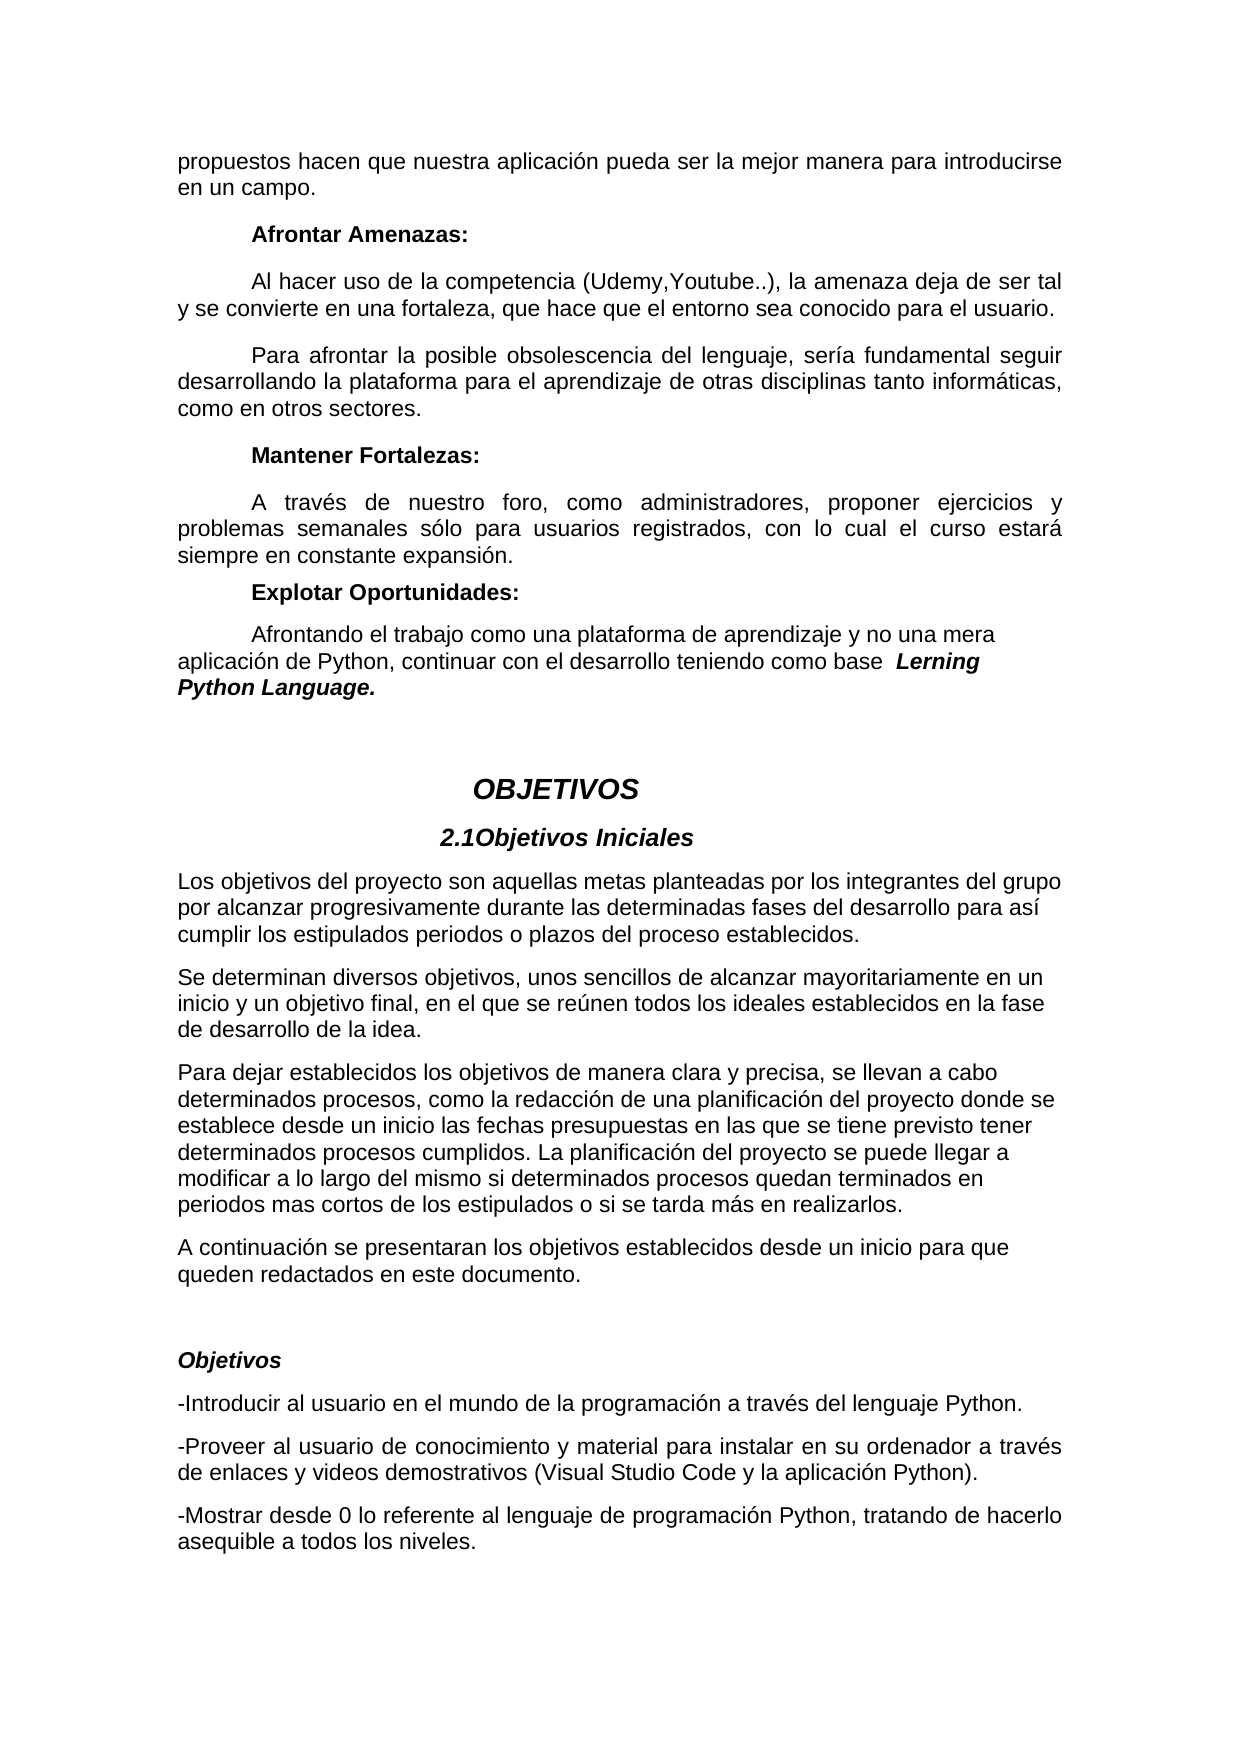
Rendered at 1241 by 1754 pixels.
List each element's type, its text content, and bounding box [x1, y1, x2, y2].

text OBJETIVOS [398, 772, 1063, 806]
text Para dejar establecidos los objetivos de manera clara y precisa, se llevan a cabo determinados procesos, como la redacción de una planificación del proyecto donde se establece desde un inicio las fechas presupuestas en las que se tiene previsto tener determinados procesos cumplidos. La planificación del proyecto se puede llegar a modificar a lo largo del mismo si determinados procesos quedan terminados en periodos mas cortos de los estipulados o si se tarda más en realizarlos. [177, 1059, 1063, 1217]
text -Introducir al usuario en el mundo de la programación a través del lenguaje Python. [177, 1389, 1063, 1416]
text Objetivos [177, 1347, 1063, 1373]
text propuestos hacen que nuestra aplicación pueda ser la mejor manera para introducirse en un campo. [177, 148, 1063, 200]
text -Proveer al usuario de conocimiento y material para instalar en su ordenador a través de enlaces y videos demostrativos (Visual Studio Code y la aplicación Python). [177, 1433, 1063, 1485]
text Se determinan diversos objetivos, unos sencillos de alcanzar mayoritariamente en un inicio y un objetivo final, en el que se reúnen todos los ideales establecidos en la fase de desarrollo de la idea. [177, 964, 1063, 1043]
text Afrontar Amenazas: [177, 221, 1063, 247]
text -Mostrar desde 0 lo referente al lenguaje de programación Python, tratando de hacerlo asequible a todos los niveles. [177, 1502, 1063, 1555]
text Mantener Fortalezas: [177, 442, 1063, 468]
text Afrontando el trabajo como una plataforma de aprendizaje y no una mera aplicación de Python, continuar con el desarrollo teniendo como base Lerning Python Language. [177, 621, 1063, 701]
text Para afrontar la posible obsolescencia del lenguaje, sería fundamental seguir desarrollando la plataforma para el aprendizaje de otras disciplinas tanto informáticas, como en otros sectores. [177, 342, 1063, 421]
text Explotar Oportunidades: [177, 578, 1063, 605]
text 2.1Objetivos Iniciales [398, 822, 1063, 851]
text A continuación se presentaran los objetivos establecidos desde un inicio para que queden redactados en este documento. [177, 1234, 1063, 1287]
text A través de nuestro foro, como administradores, proponer ejercicios y problemas semanales sólo para usuarios registrados, con lo cual el curso estará siempre en constante expansión. [177, 489, 1063, 568]
text Al hacer uso de la competencia (Udemy,Youtube..), la amenaza deja de ser tal y se convierte en una fortaleza, que hace que el entorno sea conocido para el usuario. [177, 268, 1063, 321]
text Los objetivos del proyecto son aquellas metas planteadas por los integrantes del grupo por alcanzar progresivamente durante las determinadas fases del desarrollo para así cumplir los estipulados periodos o plazos del proceso establecidos. [177, 868, 1063, 947]
